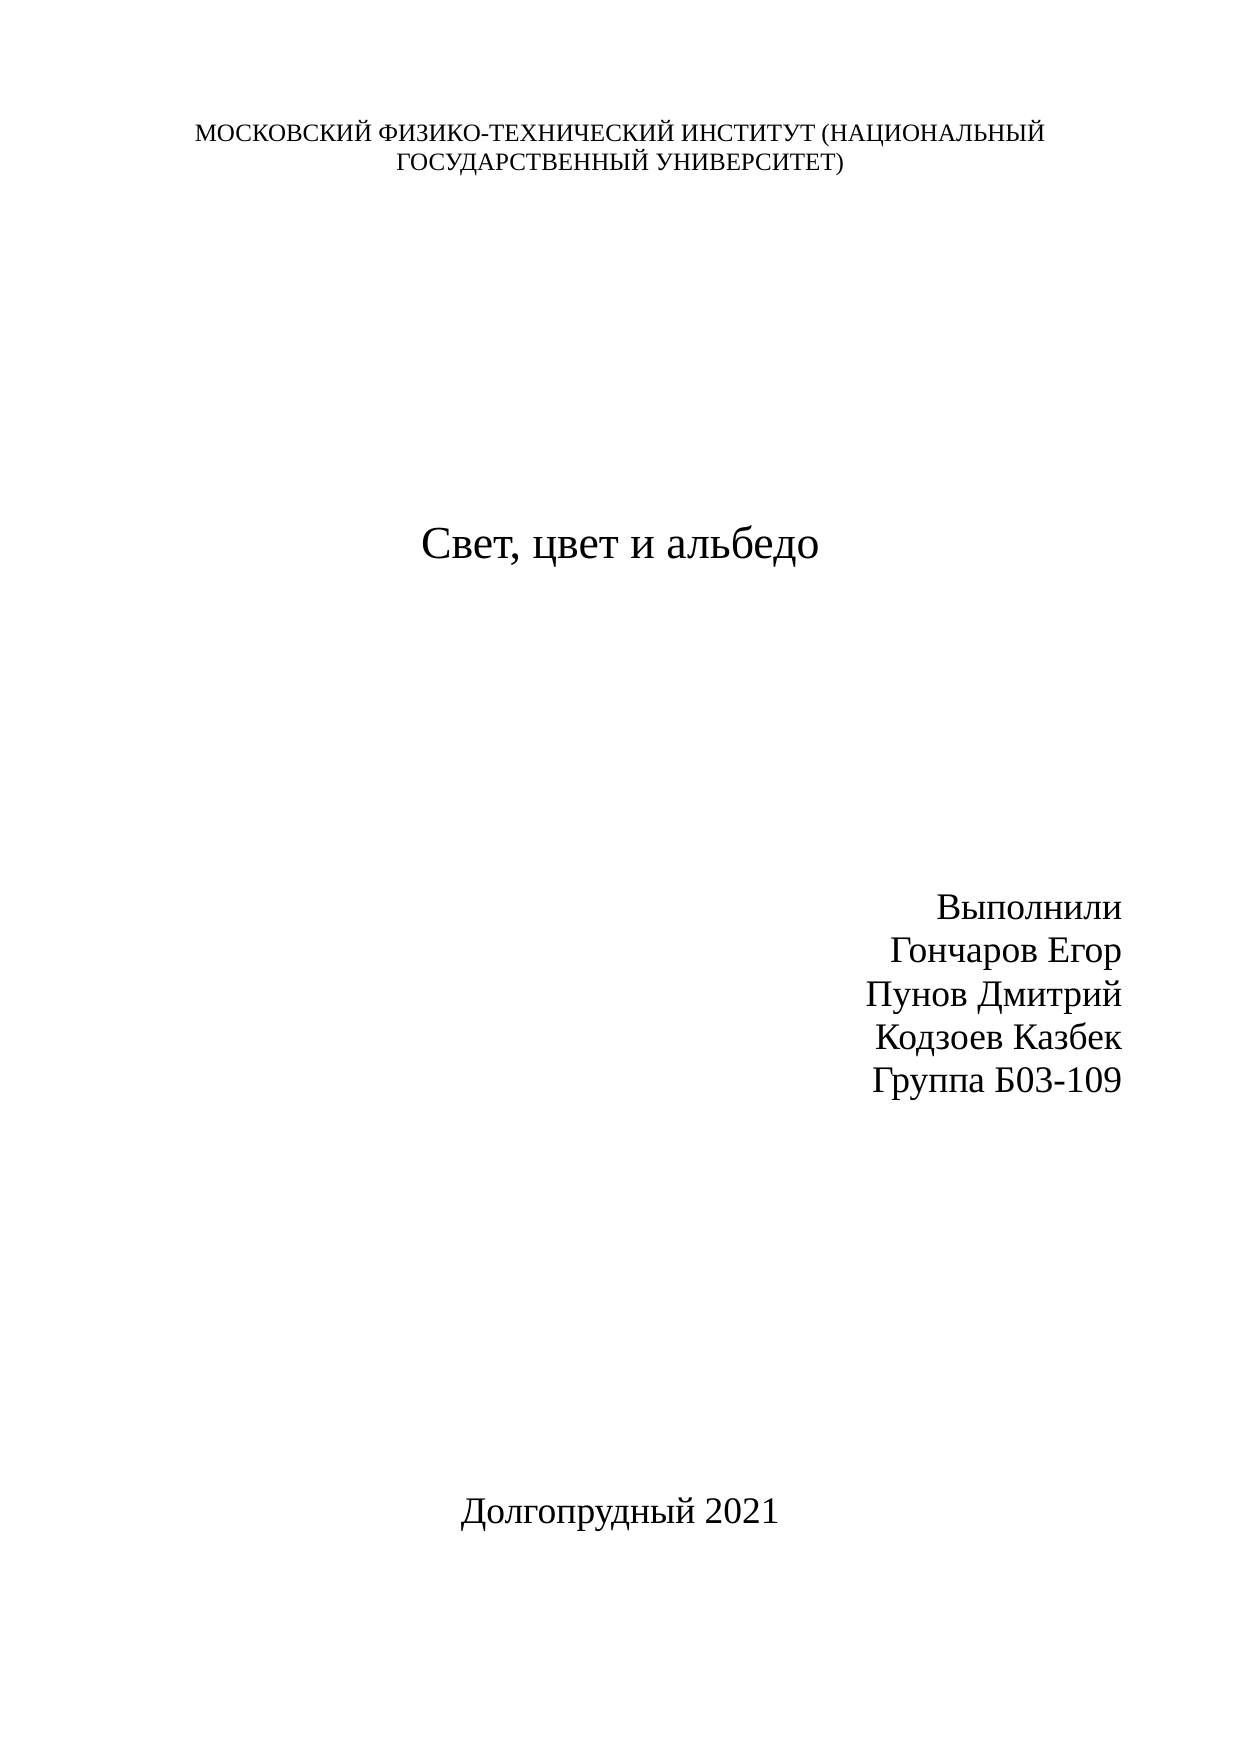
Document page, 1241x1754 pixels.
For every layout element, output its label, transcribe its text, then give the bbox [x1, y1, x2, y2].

text МОСКОВСКИЙ ФИЗИКО-ТЕХНИЧЕСКИЙ ИНСТИТУТ (НАЦИОНАЛЬНЫЙ ГОСУДАРСТВЕННЫЙ УНИВЕРСИТЕТ) [118, 118, 1122, 176]
text Пунов Дмитрий [118, 971, 1122, 1014]
text Гончаров Егор [118, 928, 1122, 971]
text Кодзоев Казбек [118, 1014, 1122, 1057]
text Группа Б03-109 [118, 1057, 1122, 1100]
text Свет, цвет и альбедо [118, 516, 1122, 568]
text Долгопрудный 2021 [118, 1488, 1122, 1532]
text Выполнили [118, 885, 1122, 928]
